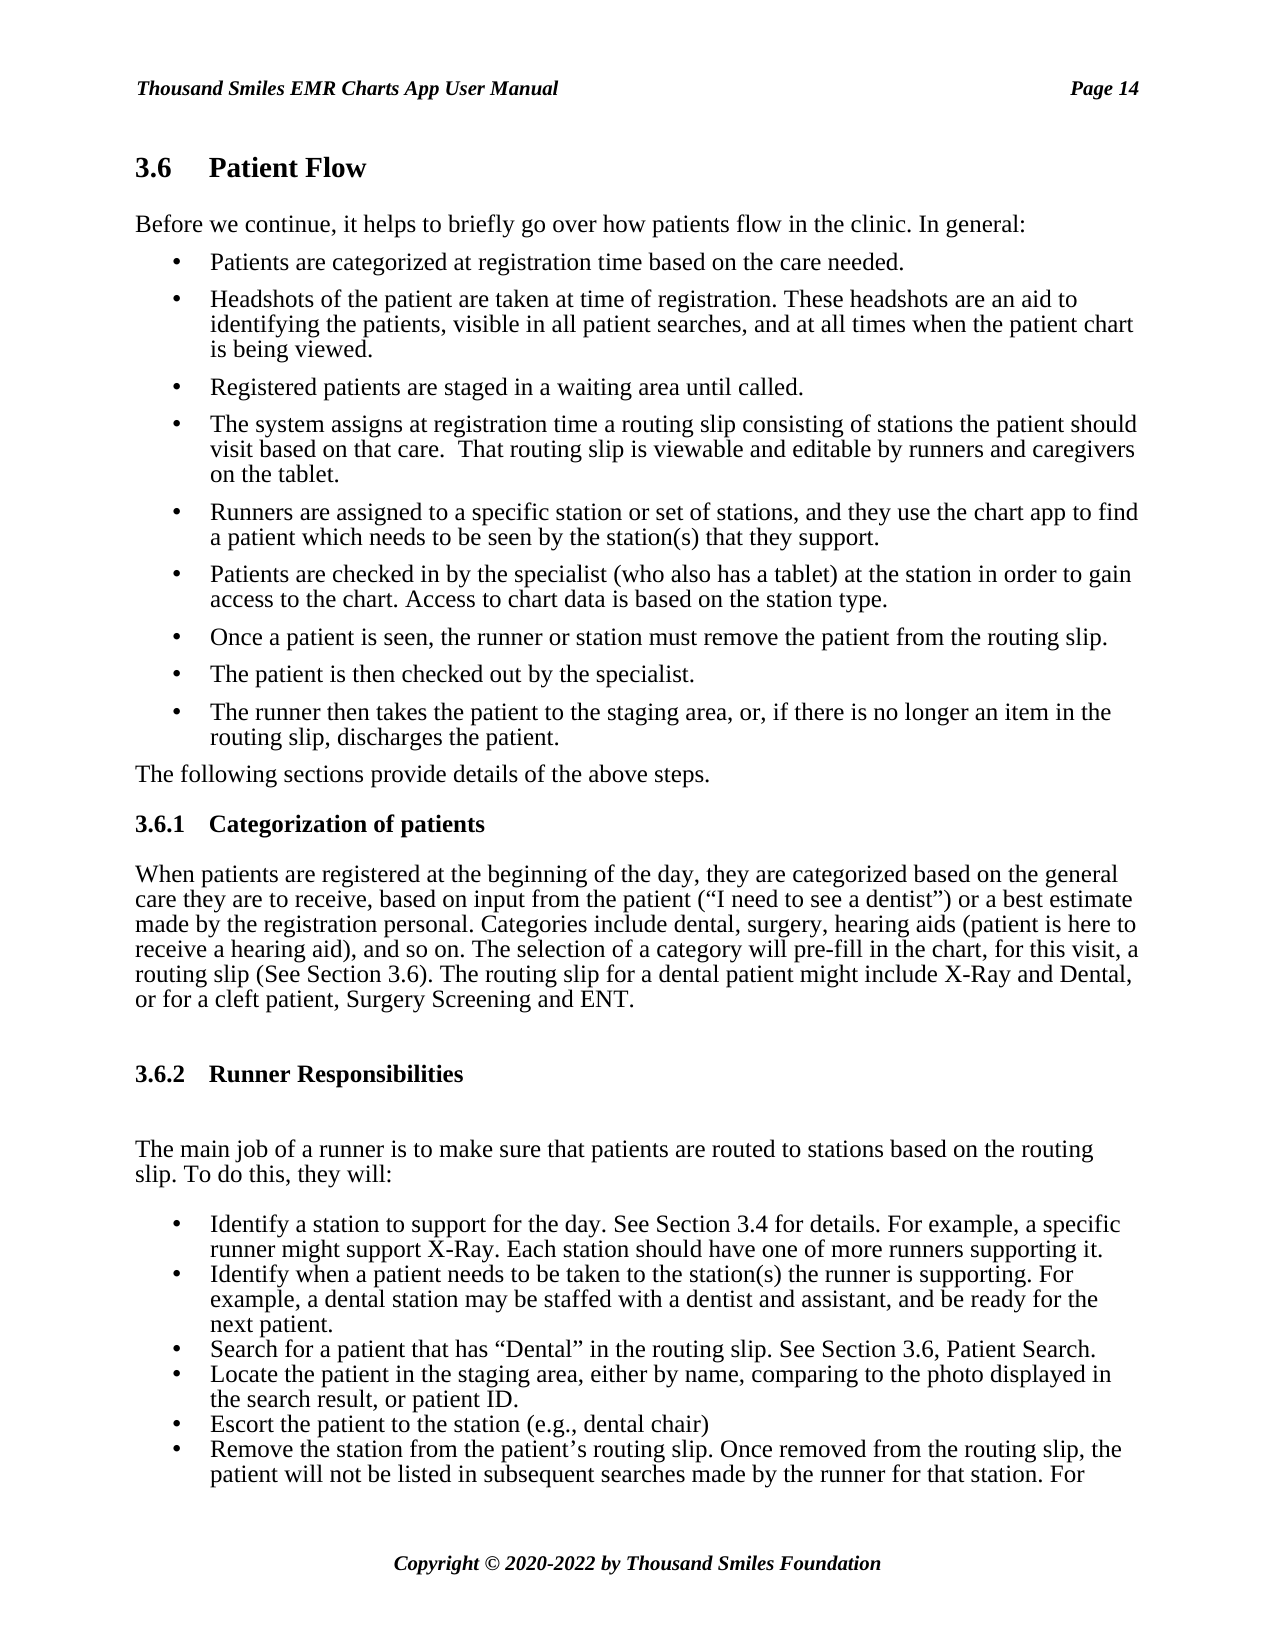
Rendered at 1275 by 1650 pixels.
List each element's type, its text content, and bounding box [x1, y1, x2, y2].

list Patients are checked in by the specialist (who also has a tablet) at the station in order to gain access to the chart. Access to chart data is based on the station type. [172, 563, 1140, 613]
list Runners are assigned to a specific station or set of stations, and they use the chart app to find a patient which needs to be seen by the station(s) that they support. [172, 500, 1140, 550]
text The following sections provide details of the above steps. [135, 763, 1140, 788]
list Search for a patient that has “Dental” in the routing slip. See Section 3.6, Patient Search. [172, 1338, 1140, 1363]
subtitle Patient Flow [135, 150, 1140, 183]
subtitle Runner Responsibilities [135, 1063, 1140, 1088]
list The patient is then checked out by the specialist. [172, 663, 1140, 688]
subtitle Categorization of patients [135, 813, 1140, 838]
list The runner then takes the patient to the staging area, or, if there is no longer an item in the routing slip, discharges the patient. [172, 700, 1140, 750]
list Headshots of the patient are taken at time of registration. These headshots are an aid to identifying the patients, visible in all patient searches, and at all times when the patient chart is being viewed. [172, 288, 1140, 363]
text The main job of a runner is to make sure that patients are routed to stations based on the routing slip. To do this, they will: [135, 1138, 1140, 1188]
list Remove the station from the patient’s routing slip. Once removed from the routing slip, the patient will not be listed in subsequent searches made by the runner for that station. For [172, 1438, 1140, 1488]
list Locate the patient in the staging area, either by name, comparing to the photo displayed in the search result, or patient ID. [172, 1363, 1140, 1413]
text When patients are registered at the beginning of the day, they are categorized based on the general care they are to receive, based on input from the patient (“I need to see a dentist”) or a best estimate made by the registration personal. Categories include dental, surgery, hearing aids (patient is here to receive a hearing aid), and so on. The selection of a category will pre-fill in the chart, for this visit, a routing slip (See Section 3.6). The routing slip for a dental patient might include X-Ray and Dental, or for a cleft patient, Surgery Screening and ENT. [135, 863, 1140, 1013]
list Registered patients are staged in a waiting area until called. [172, 375, 1140, 400]
list Once a patient is seen, the runner or station must remove the patient from the routing slip. [172, 625, 1140, 650]
list Identify a station to support for the day. See Section 3.4 for details. For example, a specific runner might support X-Ray. Each station should have one of more runners supporting it. [172, 1213, 1140, 1263]
list The system assigns at registration time a routing slip consisting of stations the patient should visit based on that care. That routing slip is viewable and editable by runners and caregivers on the tablet. [172, 413, 1140, 488]
list Escort the patient to the station (e.g., dental chair) [172, 1413, 1140, 1438]
list Identify when a patient needs to be taken to the station(s) the runner is supporting. For example, a dental station may be staffed with a dentist and assistant, and be ready for the next patient. [172, 1263, 1140, 1338]
list Patients are categorized at registration time based on the care needed. [172, 250, 1140, 275]
text Before we continue, it helps to briefly go over how patients flow in the clinic. In general: [135, 213, 1140, 238]
